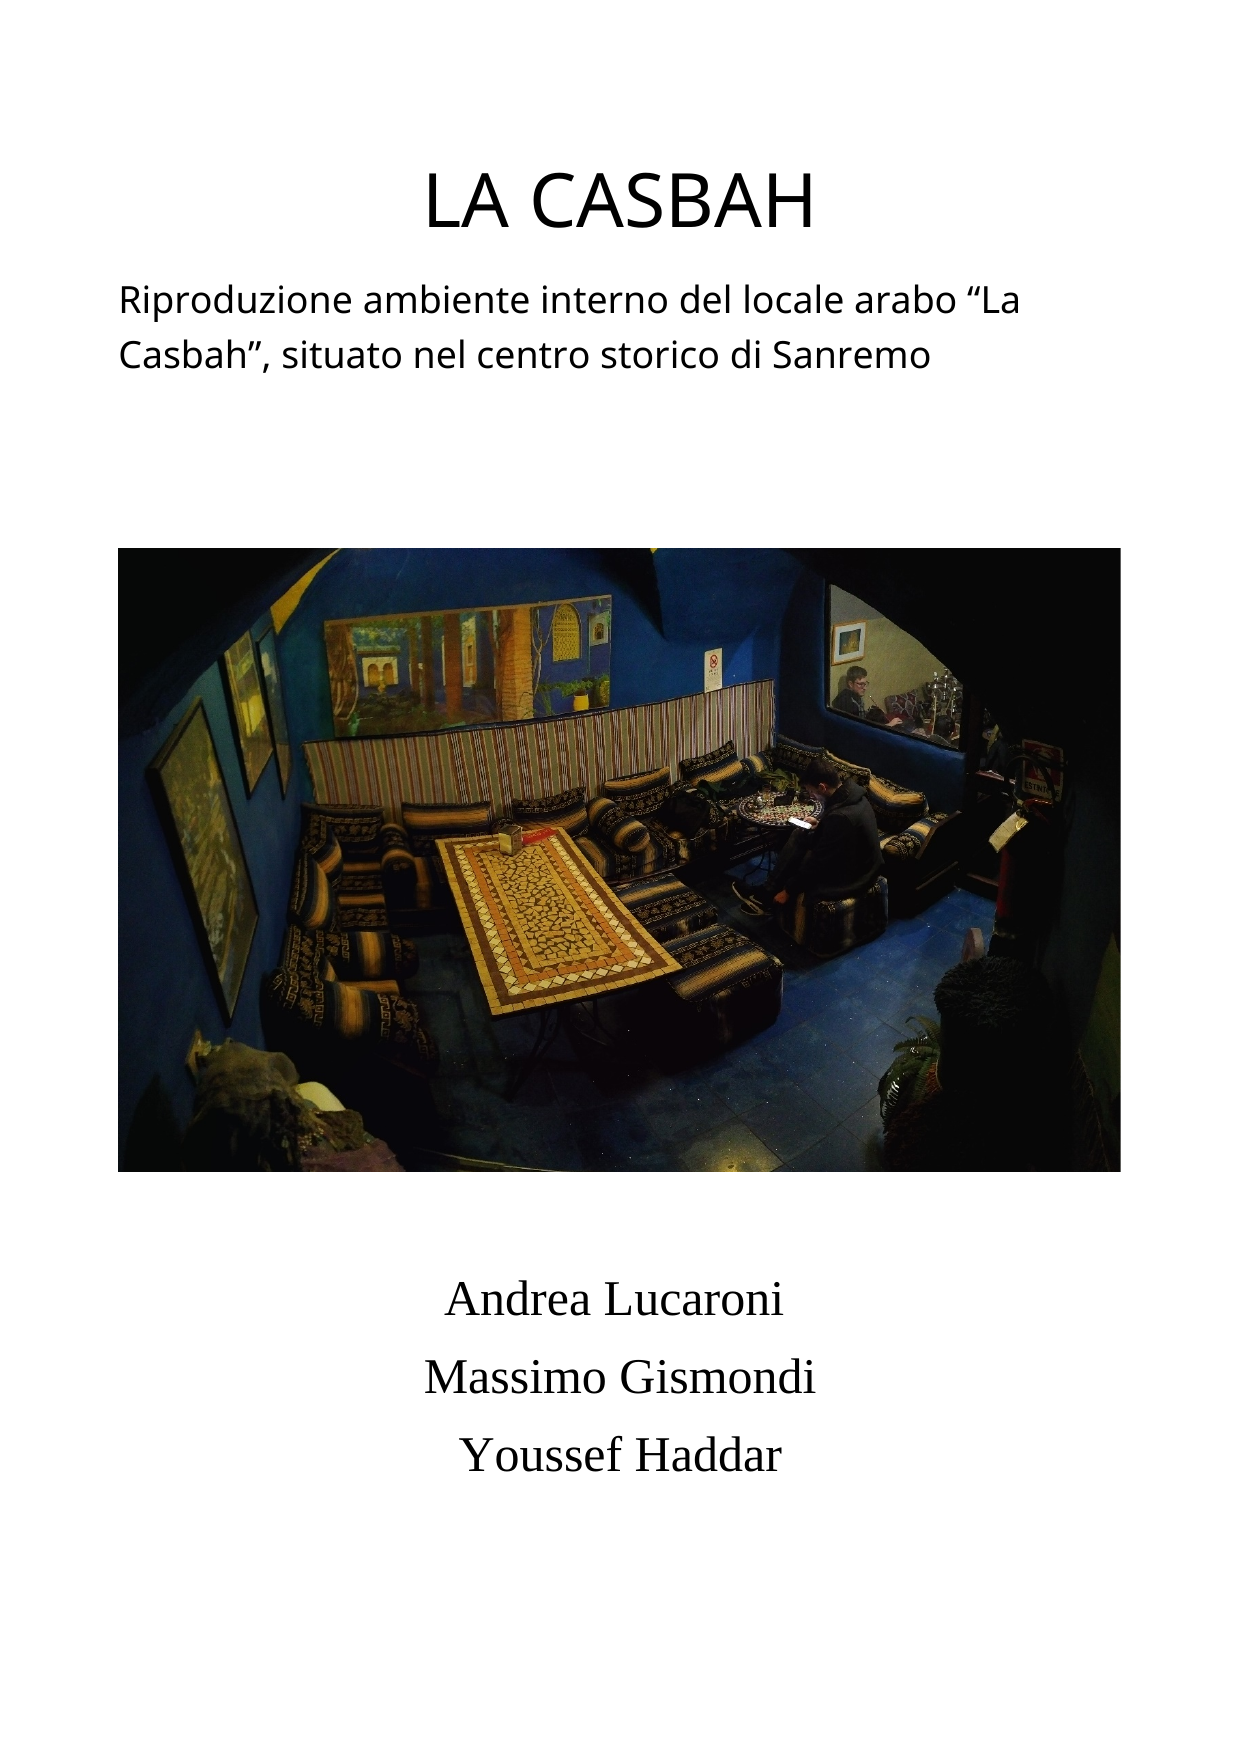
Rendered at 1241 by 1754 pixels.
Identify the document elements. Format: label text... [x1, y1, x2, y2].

text LA CASBAH [118, 148, 1122, 250]
picture [118, 548, 1121, 1172]
text Massimo Gismondi [118, 1347, 1122, 1404]
text Riproduzione ambiente interno del locale arabo “La Casbah”, situato nel centro storico di Sanremo [118, 273, 1122, 379]
text Andrea Lucaroni [118, 1268, 1122, 1326]
text Youssef Haddar [118, 1425, 1122, 1482]
